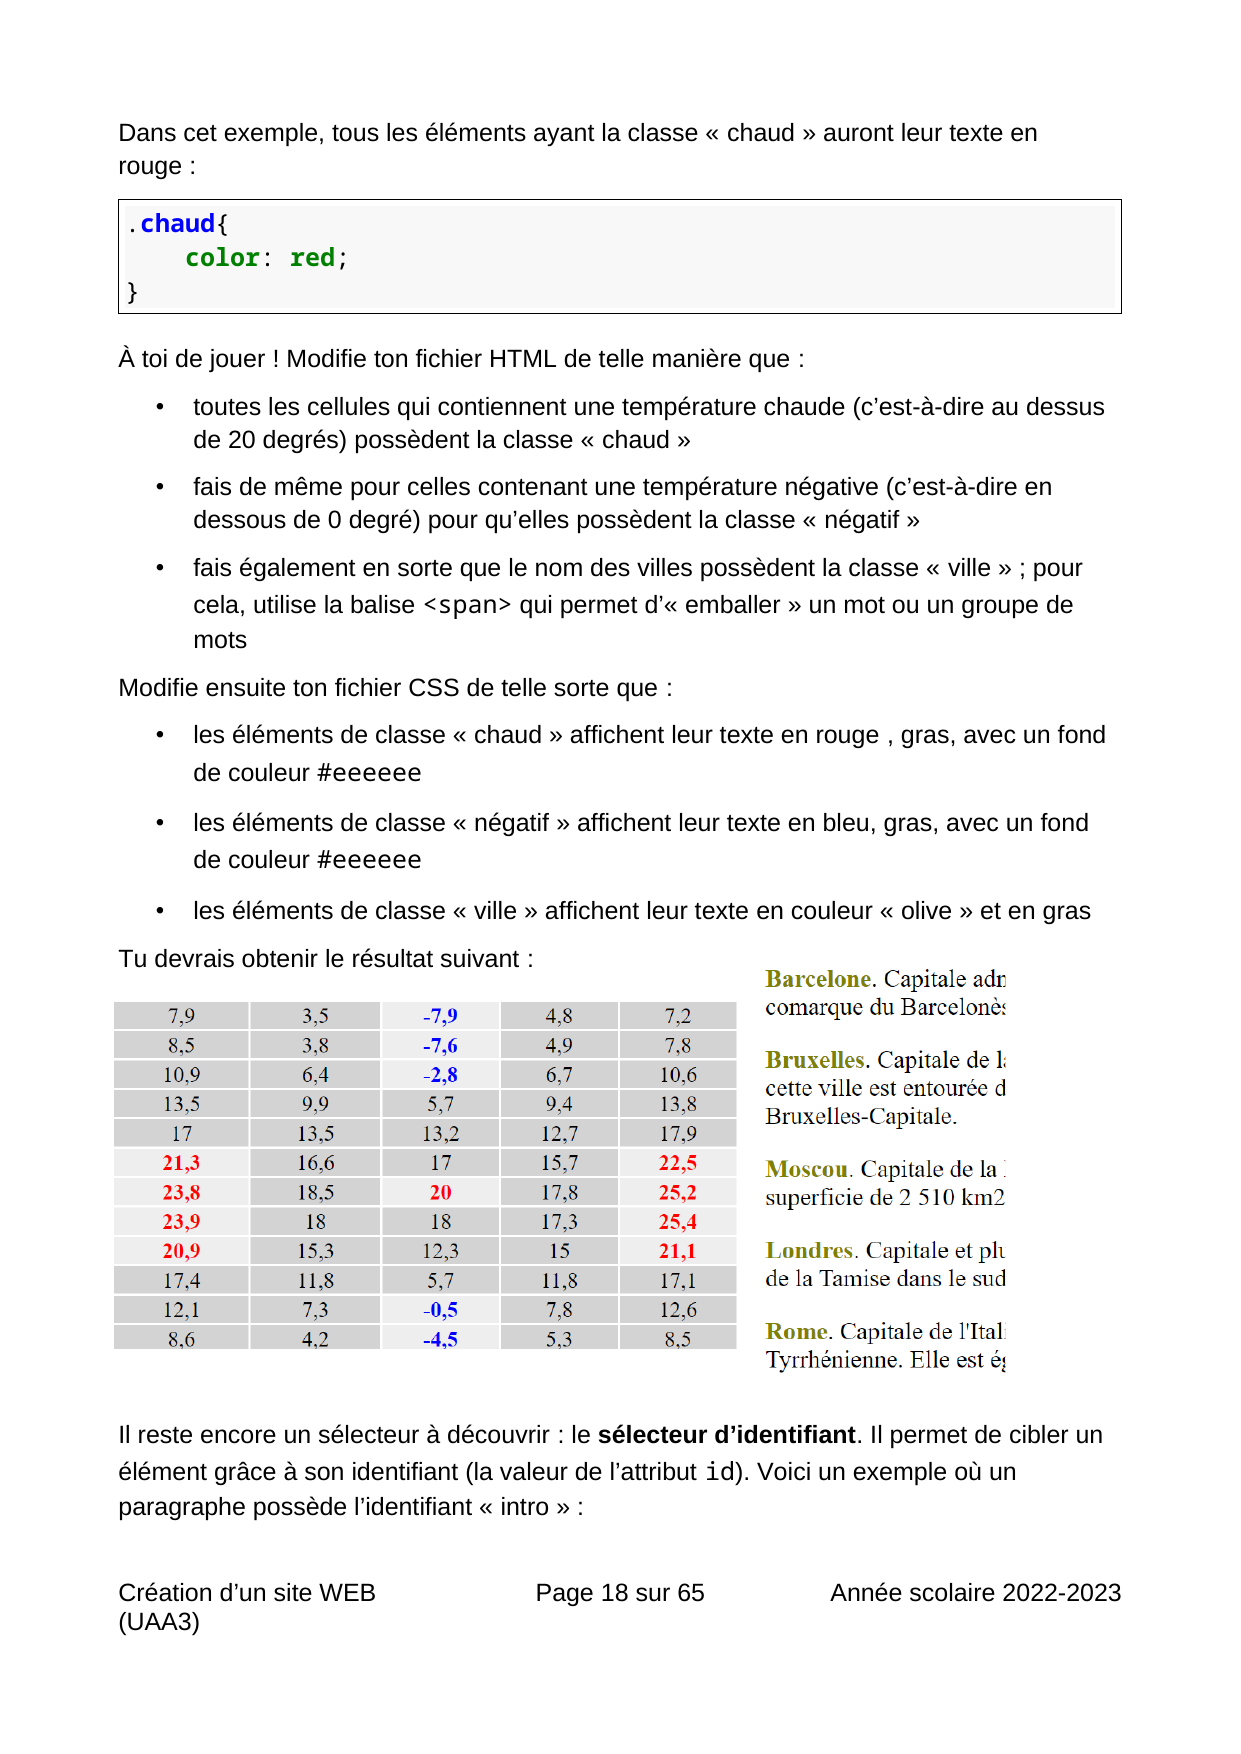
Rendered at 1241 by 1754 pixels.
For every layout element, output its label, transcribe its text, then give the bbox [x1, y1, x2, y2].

list les éléments de classe « chaud » affichent leur texte en rouge , gras, avec un fond de couleur #eeeeee [156, 721, 1122, 788]
list fais de même pour celles contenant une température négative (c’est-à-dire en dessous de 0 degré) pour qu’elles possèdent la classe « négatif » [156, 472, 1122, 534]
text Modifie ensuite ton fichier CSS de telle sorte que : [118, 673, 1122, 702]
text À toi de jouer ! Modifie ton fichier HTML de telle manière que : [118, 344, 1122, 373]
table_header .chaud{ color: red; } [119, 200, 1121, 313]
list les éléments de classe « négatif » affichent leur texte en bleu, gras, avec un fond de couleur #eeeeee [156, 808, 1122, 876]
list toutes les cellules qui contiennent une température chaude (c’est-à-dire au dessus de 20 degrés) possèdent la classe « chaud » [156, 392, 1122, 453]
text Il reste encore un sélecteur à découvrir : le sélecteur d’identifiant. Il permet de cibler un élément grâce à son identifiant (la valeur de l’attribut id). Voici un exemple où un paragraphe possède l’identifiant « intro » : [118, 1420, 1122, 1521]
text Dans cet exemple, tous les éléments ayant la classe « chaud » auront leur texte en rouge : [118, 118, 1122, 180]
list fais également en sorte que le nom des villes possèdent la classe « ville » ; pour cela, utilise la balise <span> qui permet d’« emballer » un mot ou un groupe de mots [156, 553, 1122, 654]
picture [755, 959, 1006, 1382]
picture [111, 997, 742, 1349]
list les éléments de classe « ville » affichent leur texte en couleur « olive » et en gras [156, 896, 1122, 925]
text Tu devrais obtenir le résultat suivant : [118, 944, 1122, 972]
